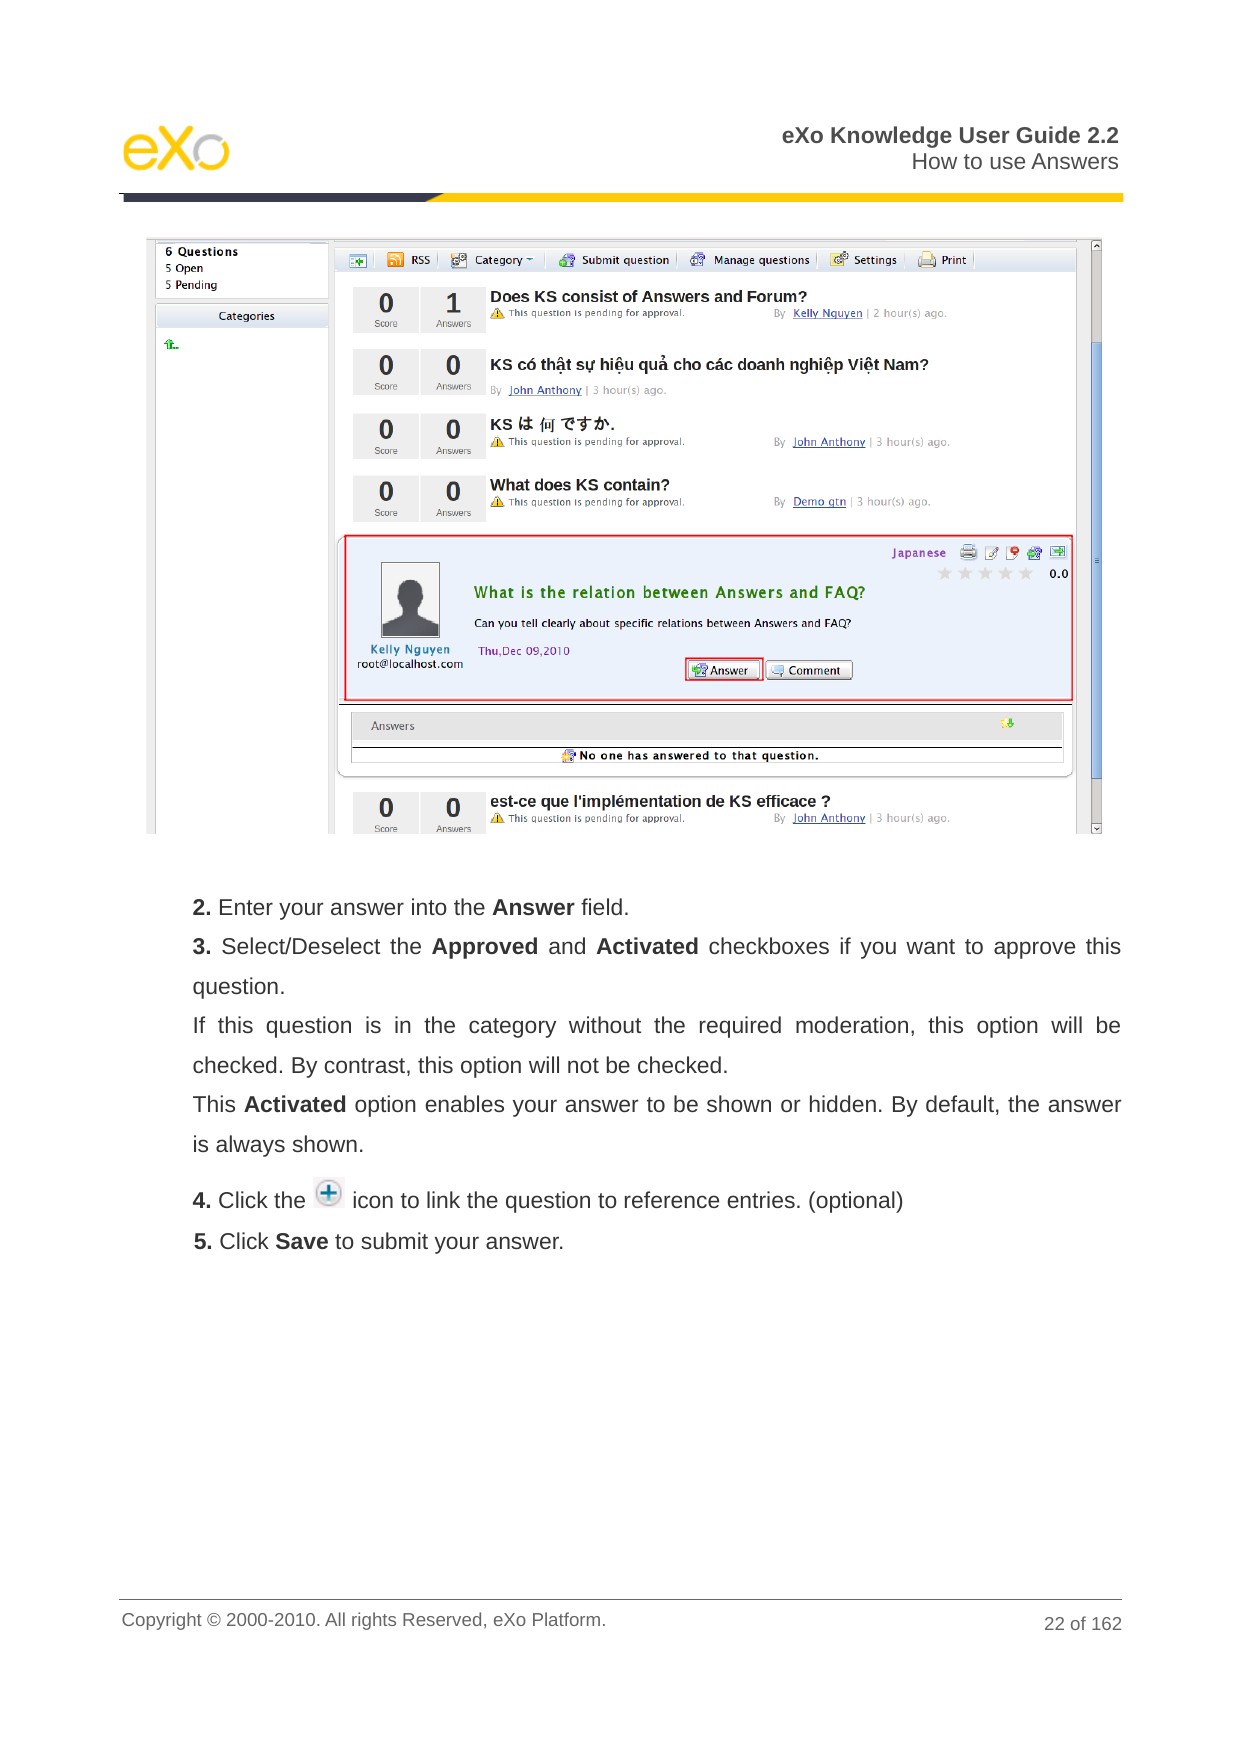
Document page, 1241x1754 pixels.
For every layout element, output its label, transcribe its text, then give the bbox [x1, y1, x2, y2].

list 3. Select/Deselect the Approved and Activated checkboxes if you want to approve this question. [192, 933, 1122, 999]
picture [313, 1177, 345, 1208]
list 5. Click Save to submit your answer. [156, 1228, 1122, 1254]
list 4. Click theicon to link the question to reference entries. (optional) [192, 1170, 1122, 1215]
picture [123, 125, 230, 171]
list This Activated option enables your answer to be shown or hidden. By default, the answer is always shown. [192, 1091, 1122, 1157]
list If this question is in the category without the required moderation, this option will be checked. By contrast, this option will not be checked. [192, 1012, 1122, 1078]
picture [146, 236, 1102, 834]
list 2. Enter your answer into the Answer field. [192, 894, 1122, 920]
picture [123, 193, 1124, 202]
